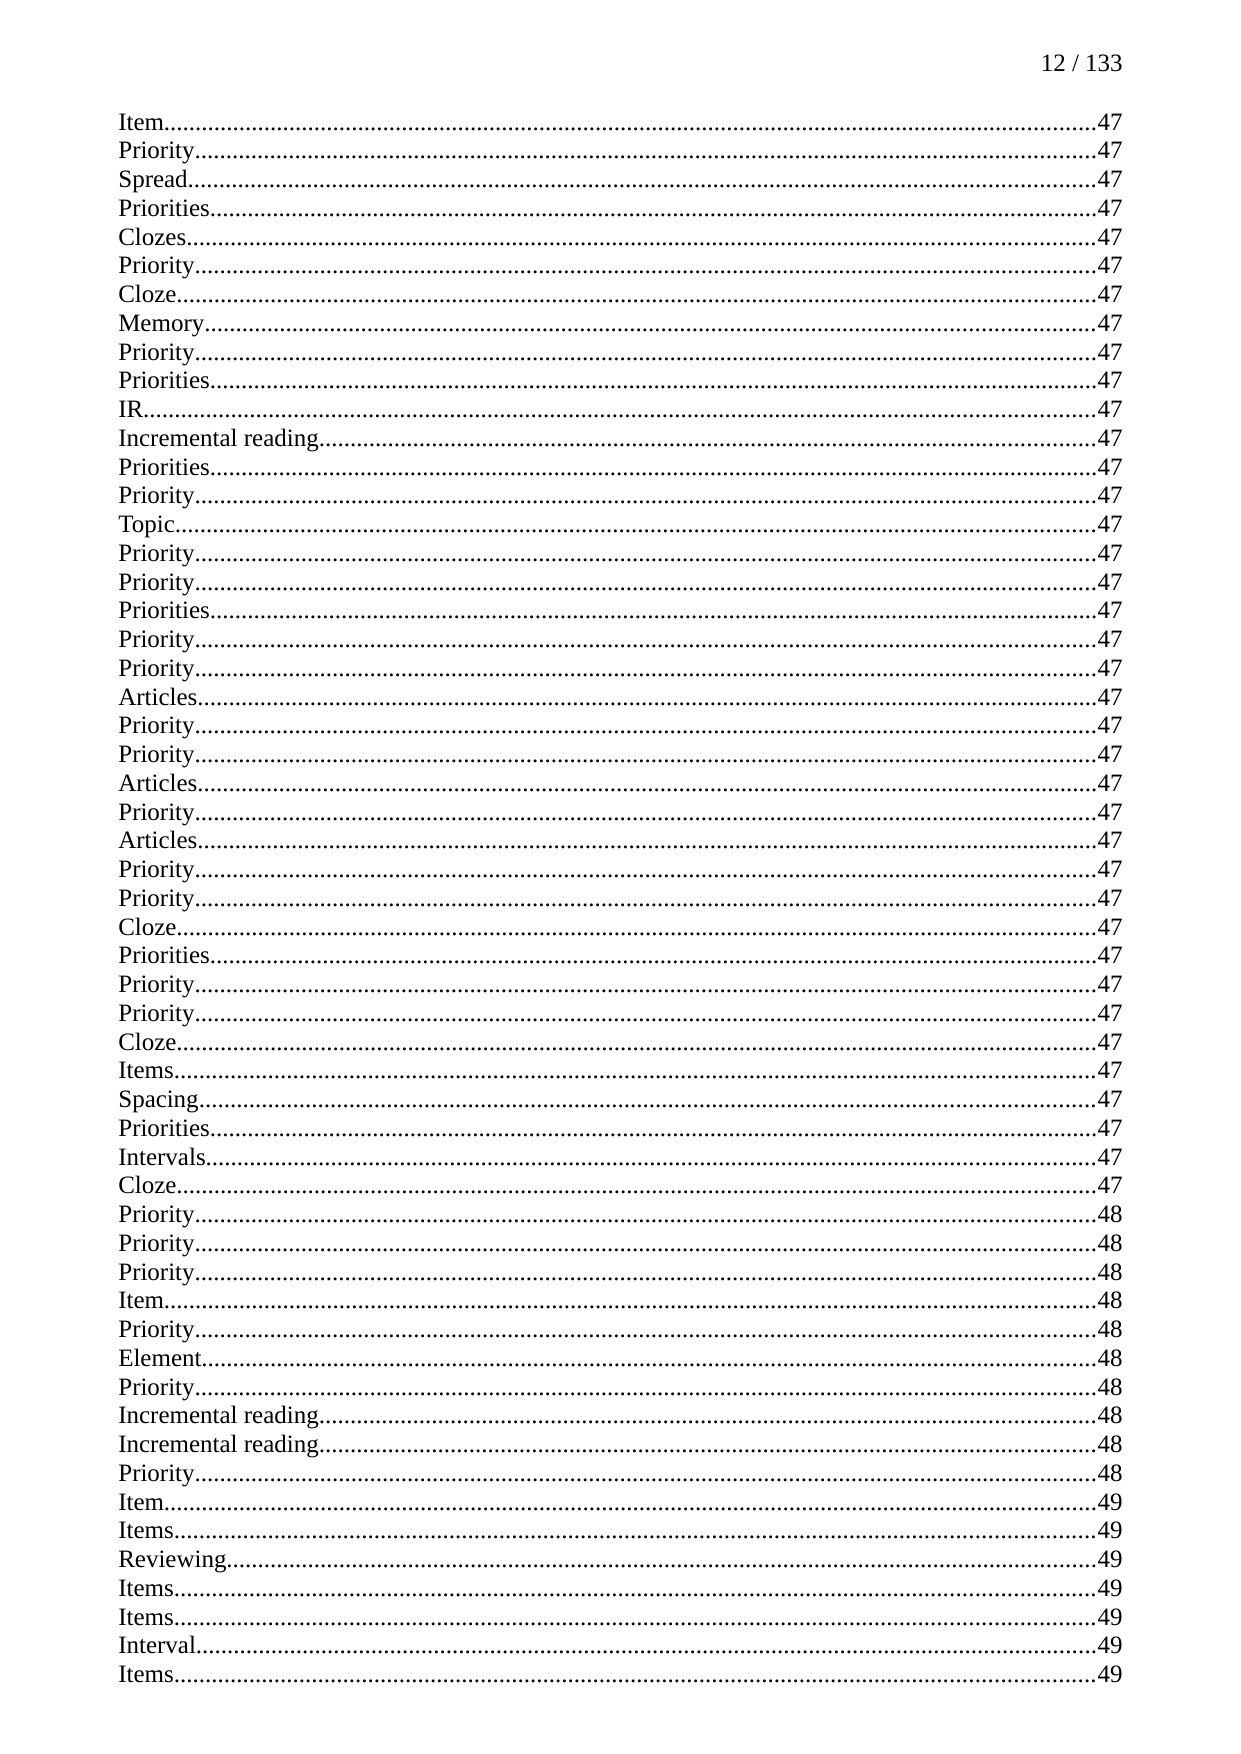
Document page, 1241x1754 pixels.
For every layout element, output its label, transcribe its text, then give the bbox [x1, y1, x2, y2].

text Priorities 47 [118, 596, 1122, 624]
text Priority 47 [118, 998, 1122, 1027]
text Articles 47 [118, 682, 1122, 711]
text Cloze 47 [118, 912, 1122, 941]
text Priority 47 [118, 653, 1122, 682]
text Priority 47 [118, 481, 1122, 509]
text Priority 47 [118, 538, 1122, 567]
text Element 48 [118, 1343, 1122, 1372]
text Cloze 47 [118, 279, 1122, 308]
text Items 49 [118, 1602, 1122, 1631]
text Priority 47 [118, 136, 1122, 164]
text IR 47 [118, 394, 1122, 423]
text Items 47 [118, 1056, 1122, 1084]
text Item 47 [118, 107, 1122, 136]
text Priority 47 [118, 711, 1122, 739]
text Priority 47 [118, 739, 1122, 768]
text Spread 47 [118, 164, 1122, 193]
text Priority 47 [118, 337, 1122, 366]
text Spacing 47 [118, 1084, 1122, 1113]
text Incremental reading 48 [118, 1401, 1122, 1429]
text Priority 47 [118, 854, 1122, 883]
text Priority 48 [118, 1372, 1122, 1401]
text Priorities 47 [118, 1113, 1122, 1142]
text Priorities 47 [118, 366, 1122, 394]
text Reviewing 49 [118, 1544, 1122, 1573]
text Priorities 47 [118, 193, 1122, 222]
text Item 49 [118, 1487, 1122, 1516]
text Priority 47 [118, 797, 1122, 826]
text Topic 47 [118, 509, 1122, 538]
text Priority 47 [118, 251, 1122, 279]
text Interval 49 [118, 1631, 1122, 1659]
text Priority 48 [118, 1257, 1122, 1286]
text Intervals 47 [118, 1142, 1122, 1171]
text Incremental reading 47 [118, 423, 1122, 452]
text Priority 47 [118, 567, 1122, 596]
text Priority 47 [118, 883, 1122, 912]
text Items 49 [118, 1573, 1122, 1602]
text Priority 48 [118, 1228, 1122, 1257]
text Priority 48 [118, 1199, 1122, 1228]
text Articles 47 [118, 768, 1122, 797]
text Incremental reading 48 [118, 1429, 1122, 1458]
text Item 48 [118, 1286, 1122, 1314]
text Cloze 47 [118, 1171, 1122, 1199]
text Memory 47 [118, 308, 1122, 337]
text Priority 47 [118, 624, 1122, 653]
text Priority 47 [118, 969, 1122, 998]
text Priorities 47 [118, 941, 1122, 969]
text Clozes 47 [118, 222, 1122, 251]
text Items 49 [118, 1659, 1122, 1688]
text Priority 48 [118, 1314, 1122, 1343]
text Articles 47 [118, 826, 1122, 854]
text Items 49 [118, 1516, 1122, 1544]
text Priorities 47 [118, 452, 1122, 481]
text Priority 48 [118, 1458, 1122, 1487]
text Cloze 47 [118, 1027, 1122, 1056]
